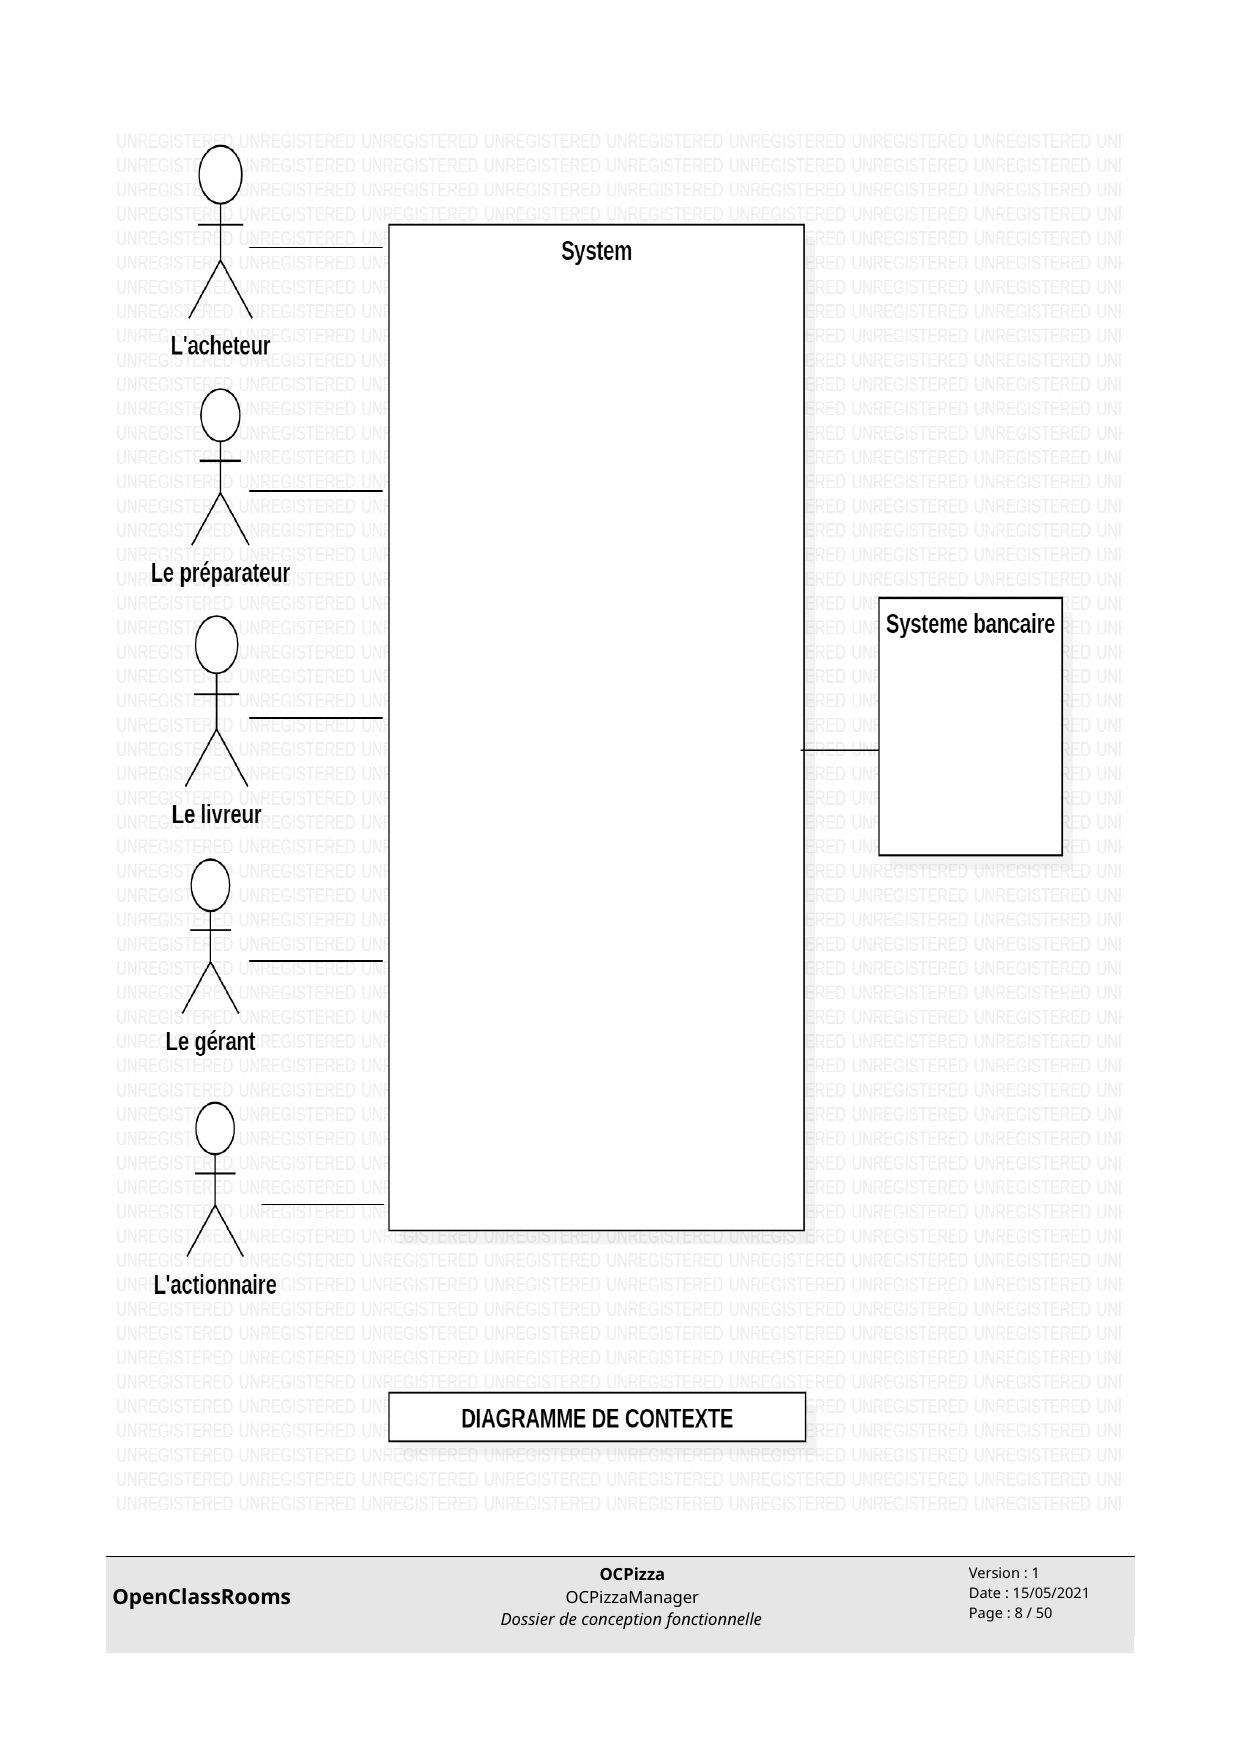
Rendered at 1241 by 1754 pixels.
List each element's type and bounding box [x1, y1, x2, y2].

picture [116, 123, 1122, 1522]
